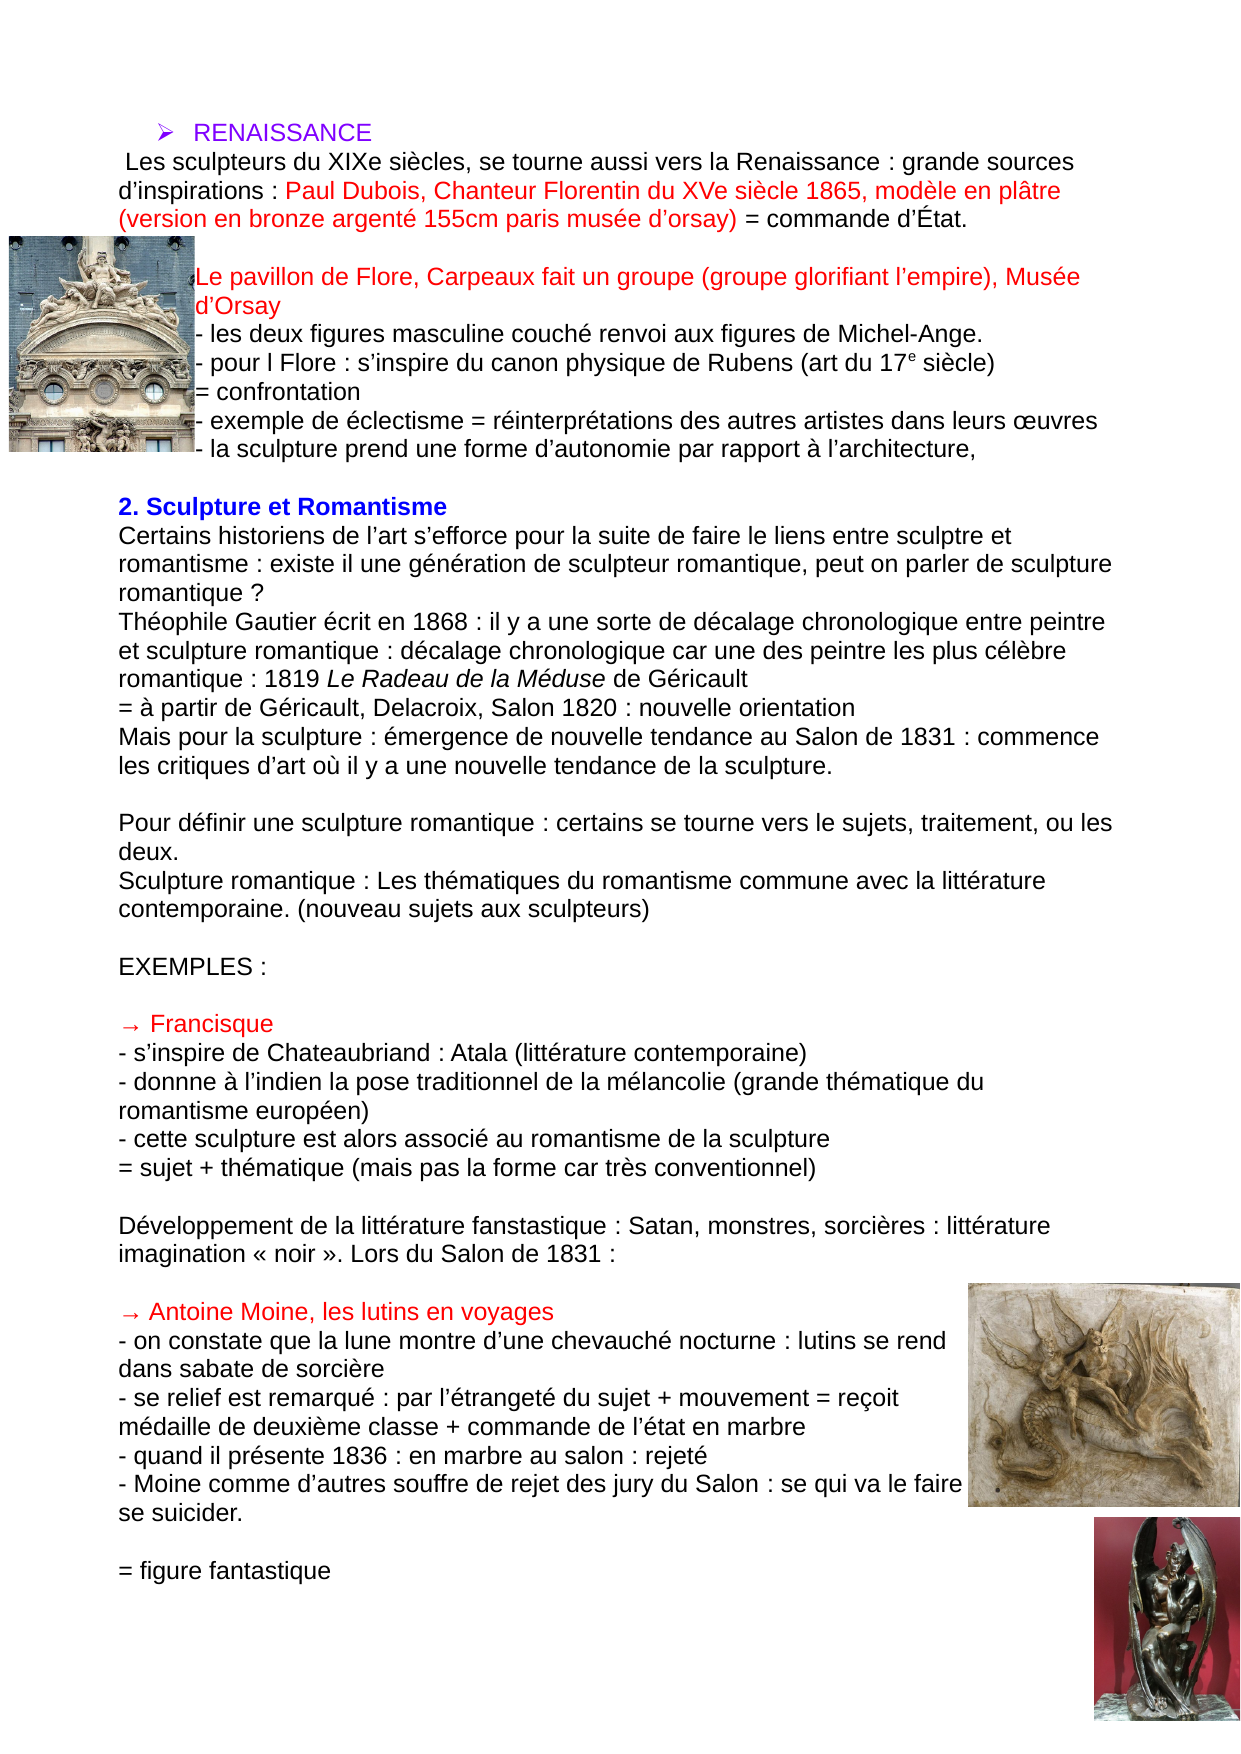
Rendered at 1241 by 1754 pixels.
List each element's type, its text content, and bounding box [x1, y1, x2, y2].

text - donnne à l’indien la pose traditionnel de la mélancolie (grande thématique du romantisme européen) [118, 1067, 1122, 1124]
text Sculpture romantique : Les thématiques du romantisme commune avec la littérature contemporaine. (nouveau sujets aux sculpteurs) [118, 866, 1122, 923]
text - la sculpture prend une forme d’autonomie par rapport à l’architecture, [118, 434, 1122, 463]
text → Francisque [118, 1009, 1122, 1038]
text - exemple de éclectisme = réinterprétations des autres artistes dans leurs œuvres [195, 406, 1122, 434]
text Théophile Gautier écrit en 1868 : il y a une sorte de décalage chronologique entre peintre et sculpture romantique : décalage chronologique car une des peintre les plus célèbre romantique : 1819 Le Radeau de la Méduse de Géricault [118, 607, 1122, 693]
text - se relief est remarqué : par l’étrangeté du sujet + mouvement = reçoit médaille de deuxième classe + commande de l’état en marbre [118, 1383, 968, 1441]
text = sujet + thématique (mais pas la forme car très conventionnel) [118, 1153, 1122, 1182]
text - s’inspire de Chateaubriand : Atala (littérature contemporaine) [118, 1038, 1122, 1067]
text = à partir de Géricault, Delacroix, Salon 1820 : nouvelle orientation [118, 693, 1122, 722]
text EXEMPLES : [118, 952, 1122, 981]
text Le pavillon de Flore, Carpeaux fait un groupe (groupe glorifiant l’empire), Musée d’Orsay [195, 262, 1122, 319]
text - on constate que la lune montre d’une chevauché nocturne : lutins se rend dans sabate de sorcière [118, 1326, 968, 1383]
text Certains historiens de l’art s’efforce pour la suite de faire le liens entre sculptre et romantisme : existe il une génération de sculpteur romantique, peut on parler de sculpture romantique ? [118, 521, 1122, 607]
text Les sculpteurs du XIXe siècles, se tourne aussi vers la Renaissance : grande sources d’inspirations : Paul Dubois, Chanteur Florentin du XVe siècle 1865, modèle en plâtre (version en bronze argenté 155cm paris musée d’orsay) = commande d’État. [118, 147, 1122, 233]
picture [8, 236, 195, 452]
text Pour définir une sculpture romantique : certains se tourne vers le sujets, traitement, ou les deux. [118, 808, 1122, 866]
text = figure fantastique [118, 1556, 1094, 1584]
text - pour l Flore : s’inspire du canon physique de Rubens (art du 17e siècle) [195, 348, 1122, 377]
picture [968, 1283, 1240, 1507]
text - cette sculpture est alors associé au romantisme de la sculpture [118, 1124, 1122, 1153]
text - Moine comme d’autres souffre de rejet des jury du Salon : se qui va le faire se suicider. [118, 1469, 1122, 1527]
text Développement de la littérature fanstastique : Satan, monstres, sorcières : littérature imagination « noir ». Lors du Salon de 1831 : [118, 1211, 1122, 1268]
text Mais pour la sculpture : émergence de nouvelle tendance au Salon de 1831 : commence les critiques d’art où il y a une nouvelle tendance de la sculpture. [118, 722, 1122, 779]
text 2. Sculpture et Romantisme [118, 492, 1122, 521]
text = confrontation [195, 377, 1122, 406]
text → Antoine Moine, les lutins en voyages [118, 1297, 968, 1326]
text - quand il présente 1836 : en marbre au salon : rejeté [118, 1441, 968, 1469]
list RENAISSANCE [156, 118, 1122, 147]
text - les deux figures masculine couché renvoi aux figures de Michel-Ange. [195, 319, 1122, 348]
picture [1094, 1517, 1241, 1721]
